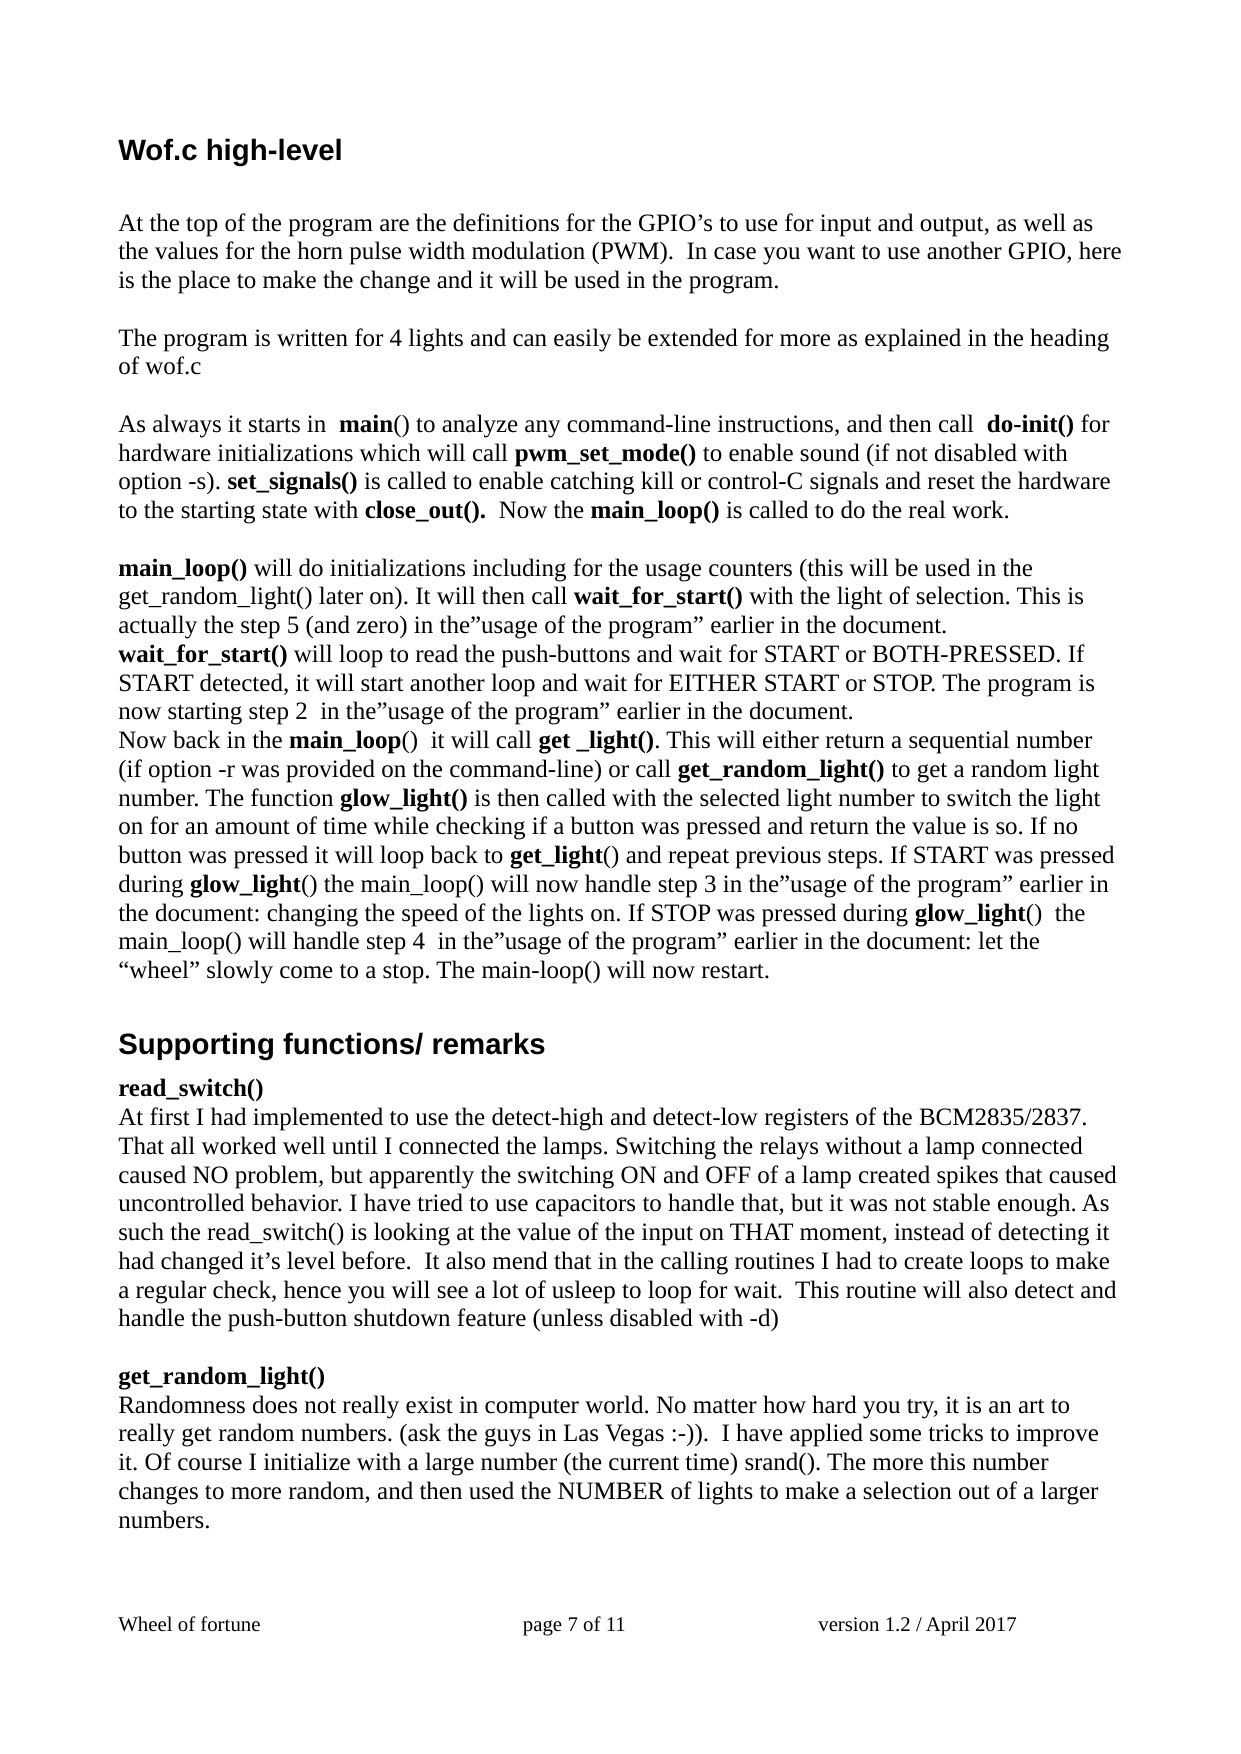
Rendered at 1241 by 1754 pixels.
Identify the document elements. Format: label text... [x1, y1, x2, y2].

text At first I had implemented to use the detect-high and detect-low registers of the BCM2835/2837. That all worked well until I connected the lamps. Switching the relays without a lamp connected caused NO problem, but apparently the switching ON and OFF of a lamp created spikes that caused uncontrolled behavior. I have tried to use capacitors to handle that, but it was not stable enough. As such the read_switch() is looking at the value of the input on THAT moment, instead of detecting it had changed it’s level before. It also mend that in the calling routines I had to create loops to make a regular check, hence you will see a lot of usleep to loop for wait. This routine will also detect and handle the push-button shutdown feature (unless disabled with -d) [118, 1102, 1122, 1332]
text The program is written for 4 lights and can easily be extended for more as explained in the heading of wof.c [118, 323, 1122, 380]
text Now back in the main_loop() it will call get _light(). This will either return a sequential number (if option -r was provided on the command-line) or call get_random_light() to get a random light number. The function glow_light() is then called with the selected light number to switch the light on for an amount of time while checking if a button was pressed and return the value is so. If no button was pressed it will loop back to get_light() and repeat previous steps. If START was pressed during glow_light() the main_loop() will now handle step 3 in the”usage of the program” earlier in the document: changing the speed of the lights on. If STOP was pressed during glow_light() the main_loop() will handle step 4 in the”usage of the program” earlier in the document: let the “wheel” slowly come to a stop. The main-loop() will now restart. [118, 725, 1122, 984]
text As always it starts in main() to analyze any command-line instructions, and then call do-init() for hardware initializations which will call pwm_set_mode() to enable sound (if not disabled with option -s). set_signals() is called to enable catching kill or control-C signals and reset the hardware to the starting state with close_out(). Now the main_loop() is called to do the real work. [118, 409, 1122, 524]
text main_loop() will do initializations including for the usage counters (this will be used in the get_random_light() later on). It will then call wait_for_start() with the light of selection. This is actually the step 5 (and zero) in the”usage of the program” earlier in the document. [118, 553, 1122, 639]
text At the top of the program are the definitions for the GPIO’s to use for input and output, as well as the values for the horn pulse width modulation (PWM). In case you want to use another GPIO, here is the place to make the change and it will be used in the program. [118, 208, 1122, 294]
text Randomness does not really exist in computer world. No matter how hard you try, it is an art to really get random numbers. (ask the guys in Las Vegas :-)). I have applied some tricks to improve it. Of course I initialize with a large number (the current time) srand(). The more this number changes to more random, and then used the NUMBER of lights to make a selection out of a larger numbers. [118, 1390, 1122, 1533]
text get_random_light() [118, 1361, 1122, 1390]
text wait_for_start() will loop to read the push-buttons and wait for START or BOTH-PRESSED. If START detected, it will start another loop and wait for EITHER START or STOP. The program is now starting step 2 in the”usage of the program” earlier in the document. [118, 639, 1122, 725]
text read_switch() [118, 1073, 1122, 1102]
subtitle Supporting functions/ remarks [118, 1027, 1122, 1061]
subtitle Wof.c high-level [118, 133, 1122, 166]
